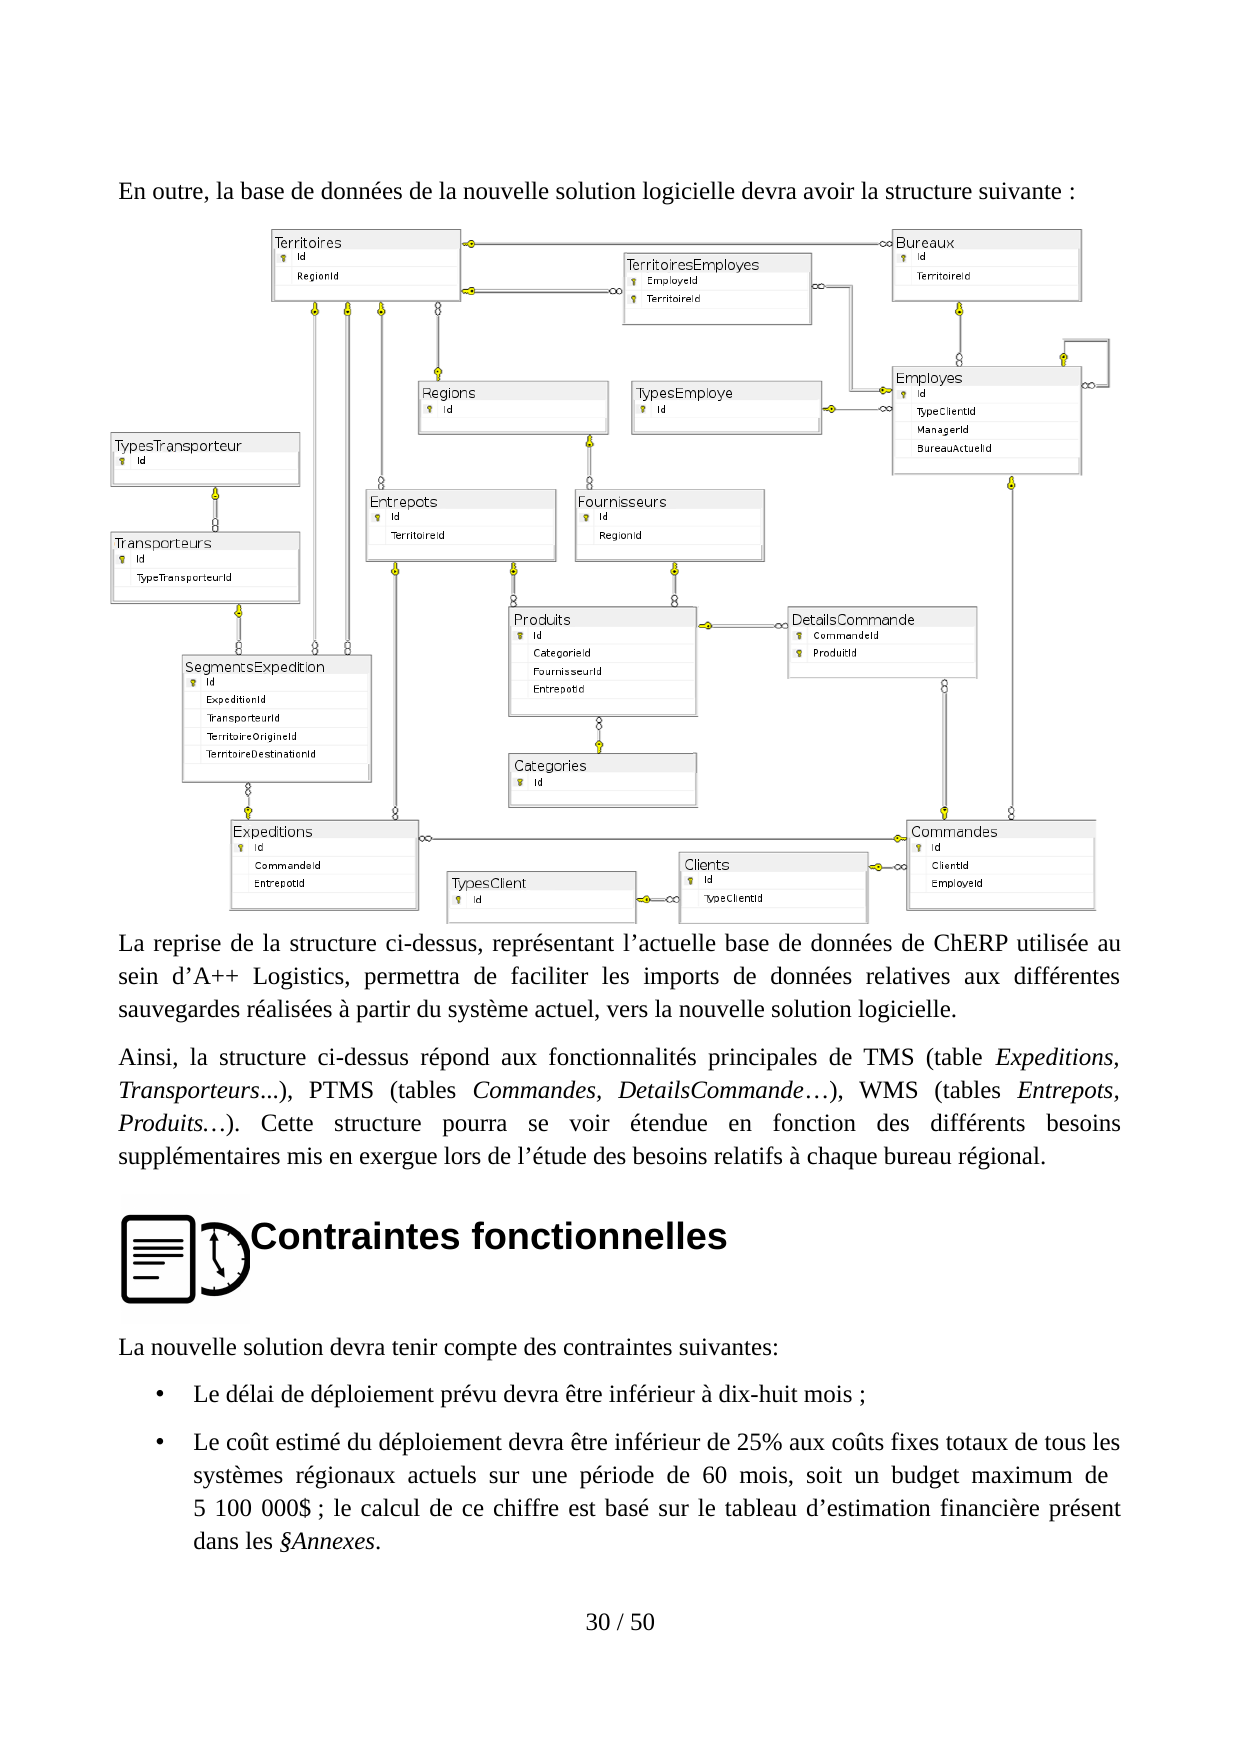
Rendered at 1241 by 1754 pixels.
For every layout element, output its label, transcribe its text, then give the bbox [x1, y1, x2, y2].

text Ainsi, la structure ci-dessus répond aux fonctionnalités principales de TMS (table Expeditions, Transporteurs...), PTMS (tables Commandes, DetailsCommande…), WMS (tables Entrepots, Produits…). Cette structure pourra se voir étendue en fonction des différents besoins supplémentaires mis en exergue lors de l’étude des besoins relatifs à chaque bureau régional. [118, 1042, 1122, 1169]
text La nouvelle solution devra tenir compte des contraintes suivantes: [118, 1332, 1122, 1360]
list Le délai de déploiement prévu devra être inférieur à dix-huit mois ; [156, 1379, 1122, 1408]
picture [121, 1194, 250, 1324]
picture [110, 229, 1115, 924]
text En outre, la base de données de la nouvelle solution logicielle devra avoir la structure suivante : [118, 176, 1122, 205]
list Le coût estimé du déploiement devra être inférieur de 25% aux coûts fixes totaux de tous les systèmes régionaux actuels sur une période de 60 mois, soit un budget maximum de 5 100 000$ ; le calcul de ce chiffre est basé sur le tableau d’estimation financière présent dans les §Annexes. [156, 1427, 1122, 1555]
text La reprise de la structure ci-dessus, représentant l’actuelle base de données de ChERP utilisée au sein d’A++ Logistics, permettra de faciliter les imports de données relatives aux différentes sauvegardes réalisées à partir du système actuel, vers la nouvelle solution logicielle. [118, 224, 1122, 1023]
subtitle Contraintes fonctionnelles [250, 1213, 1122, 1257]
